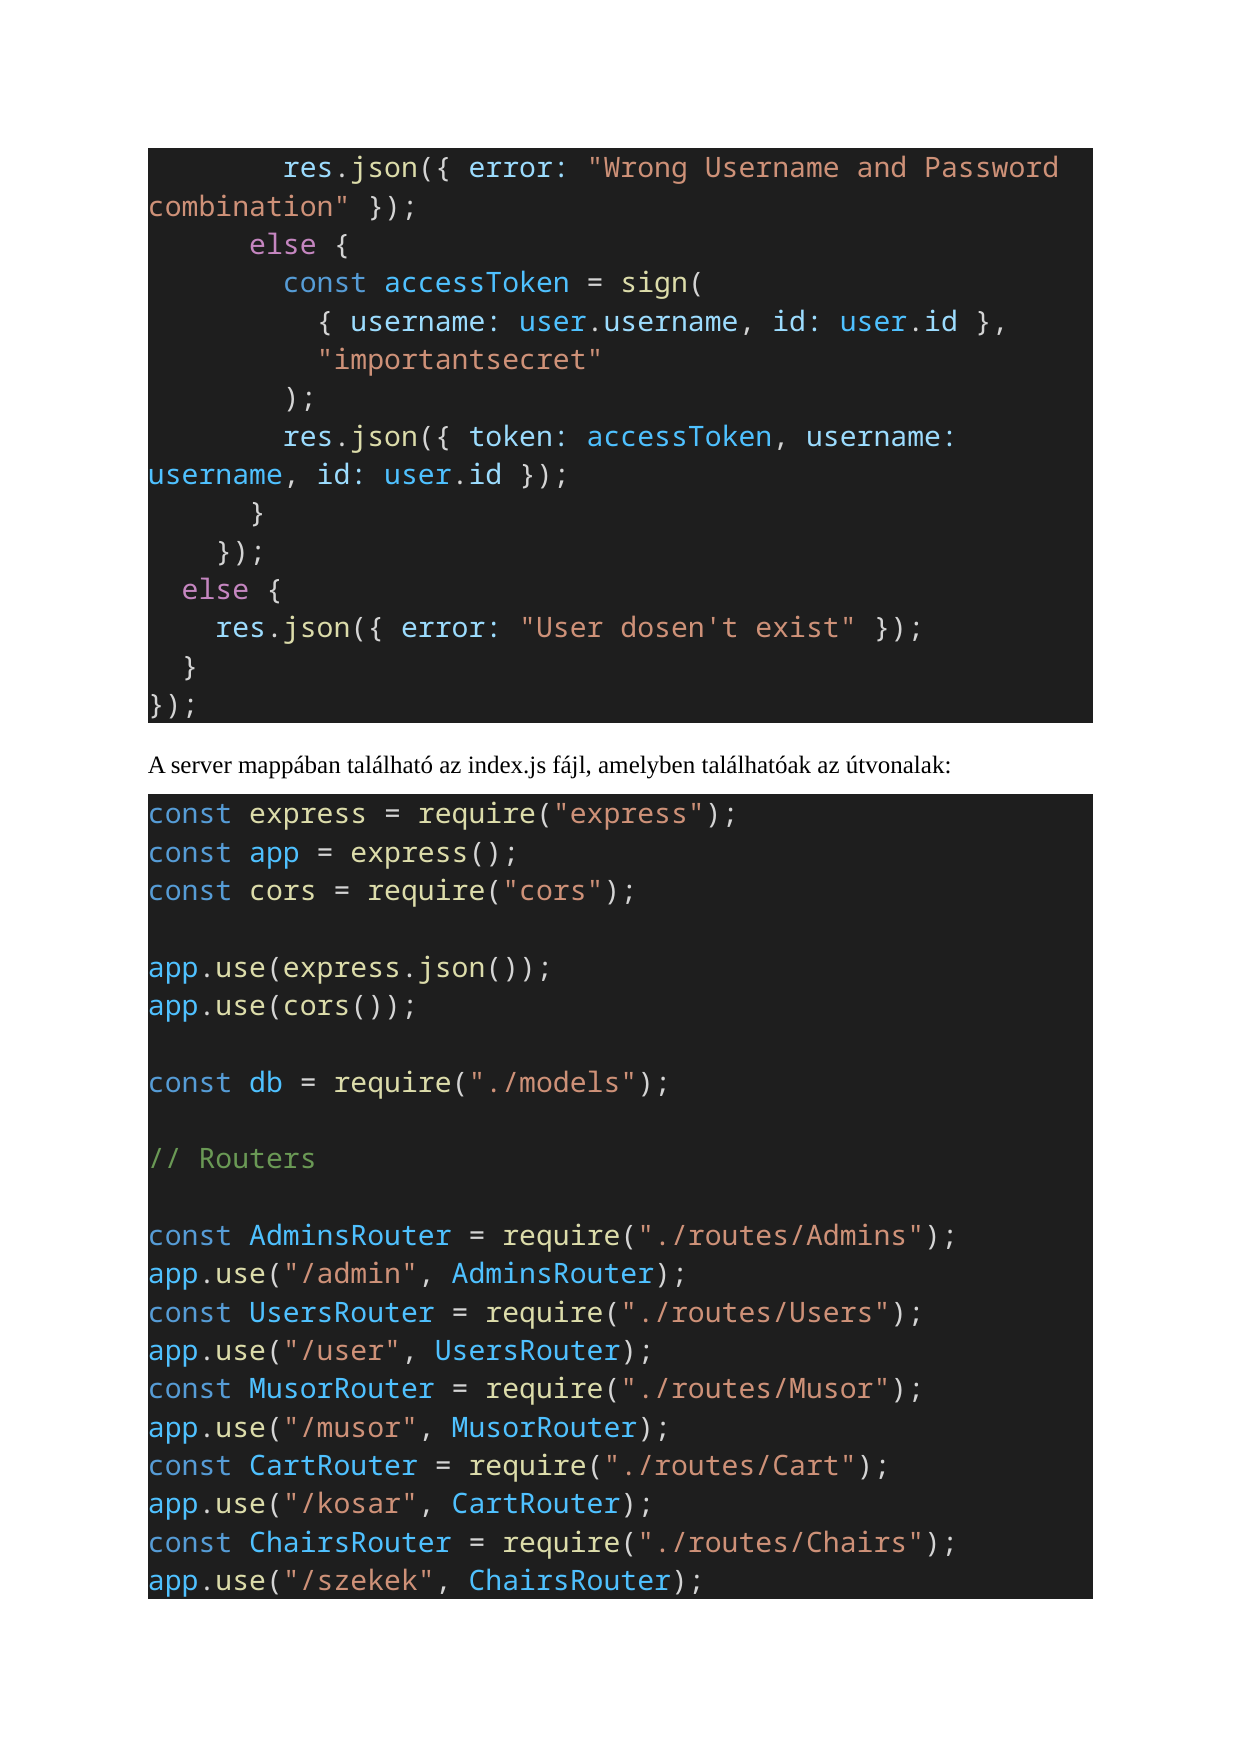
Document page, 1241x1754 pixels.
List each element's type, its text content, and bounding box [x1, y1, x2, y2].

text const express = require("express"); [148, 794, 1093, 832]
text } [148, 493, 1093, 531]
text const ChairsRouter = require("./routes/Chairs"); [148, 1522, 1093, 1560]
text // Routers [148, 1139, 1093, 1177]
text else { [148, 569, 1093, 608]
text app.use("/user", UsersRouter); [148, 1330, 1093, 1369]
text const CartRouter = require("./routes/Cart"); [148, 1445, 1093, 1484]
text const MusorRouter = require("./routes/Musor"); [148, 1369, 1093, 1407]
text const accessToken = sign( [148, 263, 1093, 301]
text { username: user.username, id: user.id }, [148, 301, 1093, 339]
text app.use(express.json()); [148, 947, 1093, 985]
text app.use("/admin", AdminsRouter); [148, 1254, 1093, 1292]
text "importantsecret" [148, 339, 1093, 378]
text const cors = require("cors"); [148, 870, 1093, 909]
text const app = express(); [148, 832, 1093, 870]
text res.json({ token: accessToken, username: username, id: user.id }); [148, 416, 1093, 493]
text }); [148, 531, 1093, 569]
text const db = require("./models"); [148, 1062, 1093, 1100]
text } [148, 646, 1093, 684]
text app.use(cors()); [148, 985, 1093, 1024]
text app.use("/musor", MusorRouter); [148, 1407, 1093, 1445]
text app.use("/szekek", ChairsRouter); [148, 1560, 1093, 1599]
text }); [148, 684, 1093, 723]
text res.json({ error: "User dosen't exist" }); [148, 608, 1093, 646]
text const UsersRouter = require("./routes/Users"); [148, 1292, 1093, 1330]
text else { [148, 224, 1093, 263]
text const AdminsRouter = require("./routes/Admins"); [148, 1215, 1093, 1254]
text app.use("/kosar", CartRouter); [148, 1484, 1093, 1522]
text ); [148, 378, 1093, 416]
text A server mappában található az index.js fájl, amelyben találhatóak az útvonalak: [148, 751, 1093, 779]
text res.json({ error: "Wrong Username and Password combination" }); [148, 148, 1093, 224]
